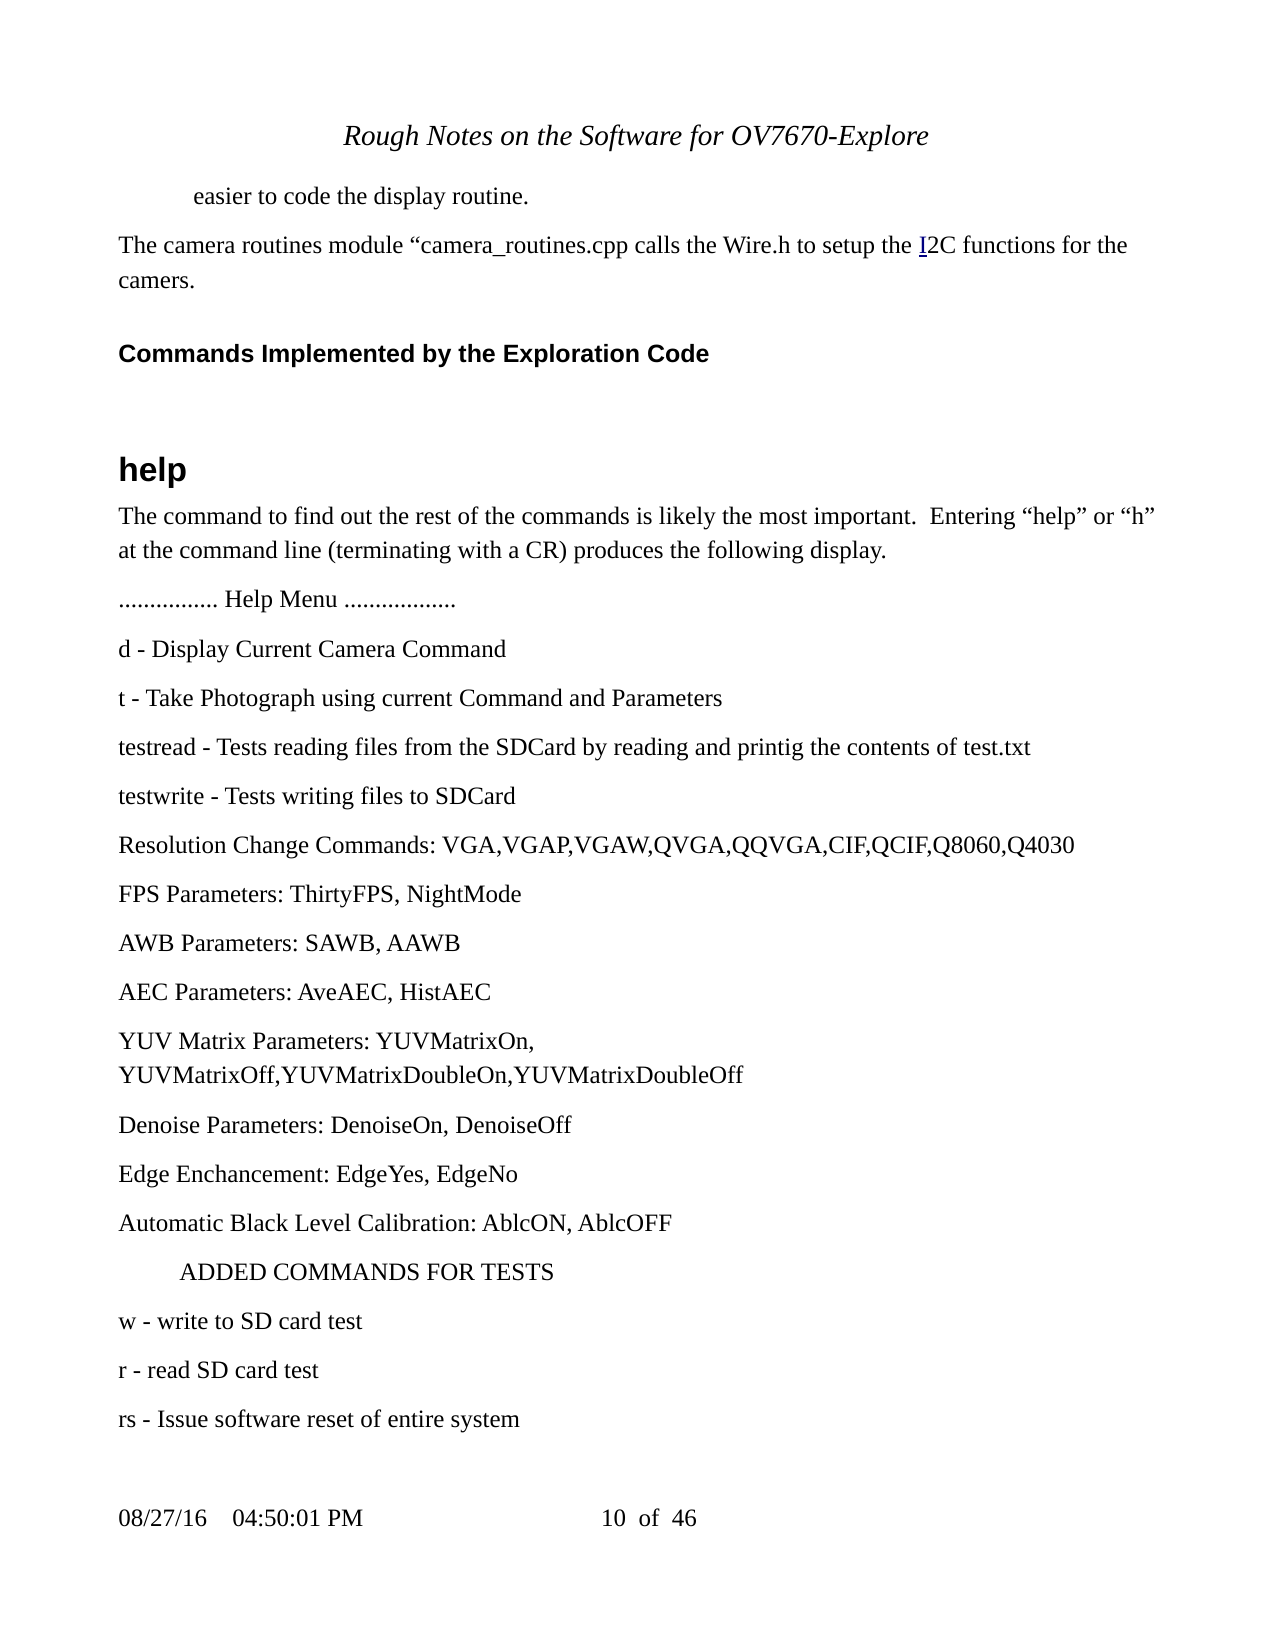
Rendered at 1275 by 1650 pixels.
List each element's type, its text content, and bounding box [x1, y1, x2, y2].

text t - Take Photograph using current Command and Parameters [118, 683, 1157, 711]
text Edge Enchancement: EdgeYes, EdgeNo [118, 1159, 1157, 1187]
subtitle Commands Implemented by the Exploration Code [118, 339, 1157, 367]
text YUV Matrix Parameters: YUVMatrixOn, YUVMatrixOff,YUVMatrixDoubleOn,YUVMatrixDoubleOff [118, 1026, 1157, 1089]
text FPS Parameters: ThirtyFPS, NightMode [118, 879, 1157, 908]
text Resolution Change Commands: VGA,VGAP,VGAW,QVGA,QQVGA,CIF,QCIF,Q8060,Q4030 [118, 830, 1157, 859]
subtitle help [118, 450, 1157, 488]
text The command to find out the rest of the commands is likely the most important. Entering “help” or “h” at the command line (terminating with a CR) produces the following display. [118, 501, 1157, 564]
text rs - Issue software reset of entire system [118, 1404, 1157, 1433]
list easier to code the display routine. [156, 181, 1157, 210]
text Denoise Parameters: DenoiseOn, DenoiseOff [118, 1110, 1157, 1138]
text AEC Parameters: AveAEC, HistAEC [118, 977, 1157, 1006]
text w - write to SD card test [118, 1306, 1157, 1335]
text testread - Tests reading files from the SDCard by reading and printig the contents of test.txt [118, 732, 1157, 761]
text testwrite - Tests writing files to SDCard [118, 781, 1157, 809]
text Automatic Black Level Calibration: AblcON, AblcOFF [118, 1208, 1157, 1237]
text d - Display Current Camera Command [118, 634, 1157, 662]
text AWB Parameters: SAWB, AAWB [118, 928, 1157, 957]
text r - read SD card test [118, 1355, 1157, 1384]
text ADDED COMMANDS FOR TESTS [118, 1257, 1157, 1286]
text The camera routines module “camera_routines.cpp calls the Wire.h to setup the I2C functions for the camers. [118, 230, 1157, 293]
text ................ Help Menu .................. [118, 584, 1157, 613]
